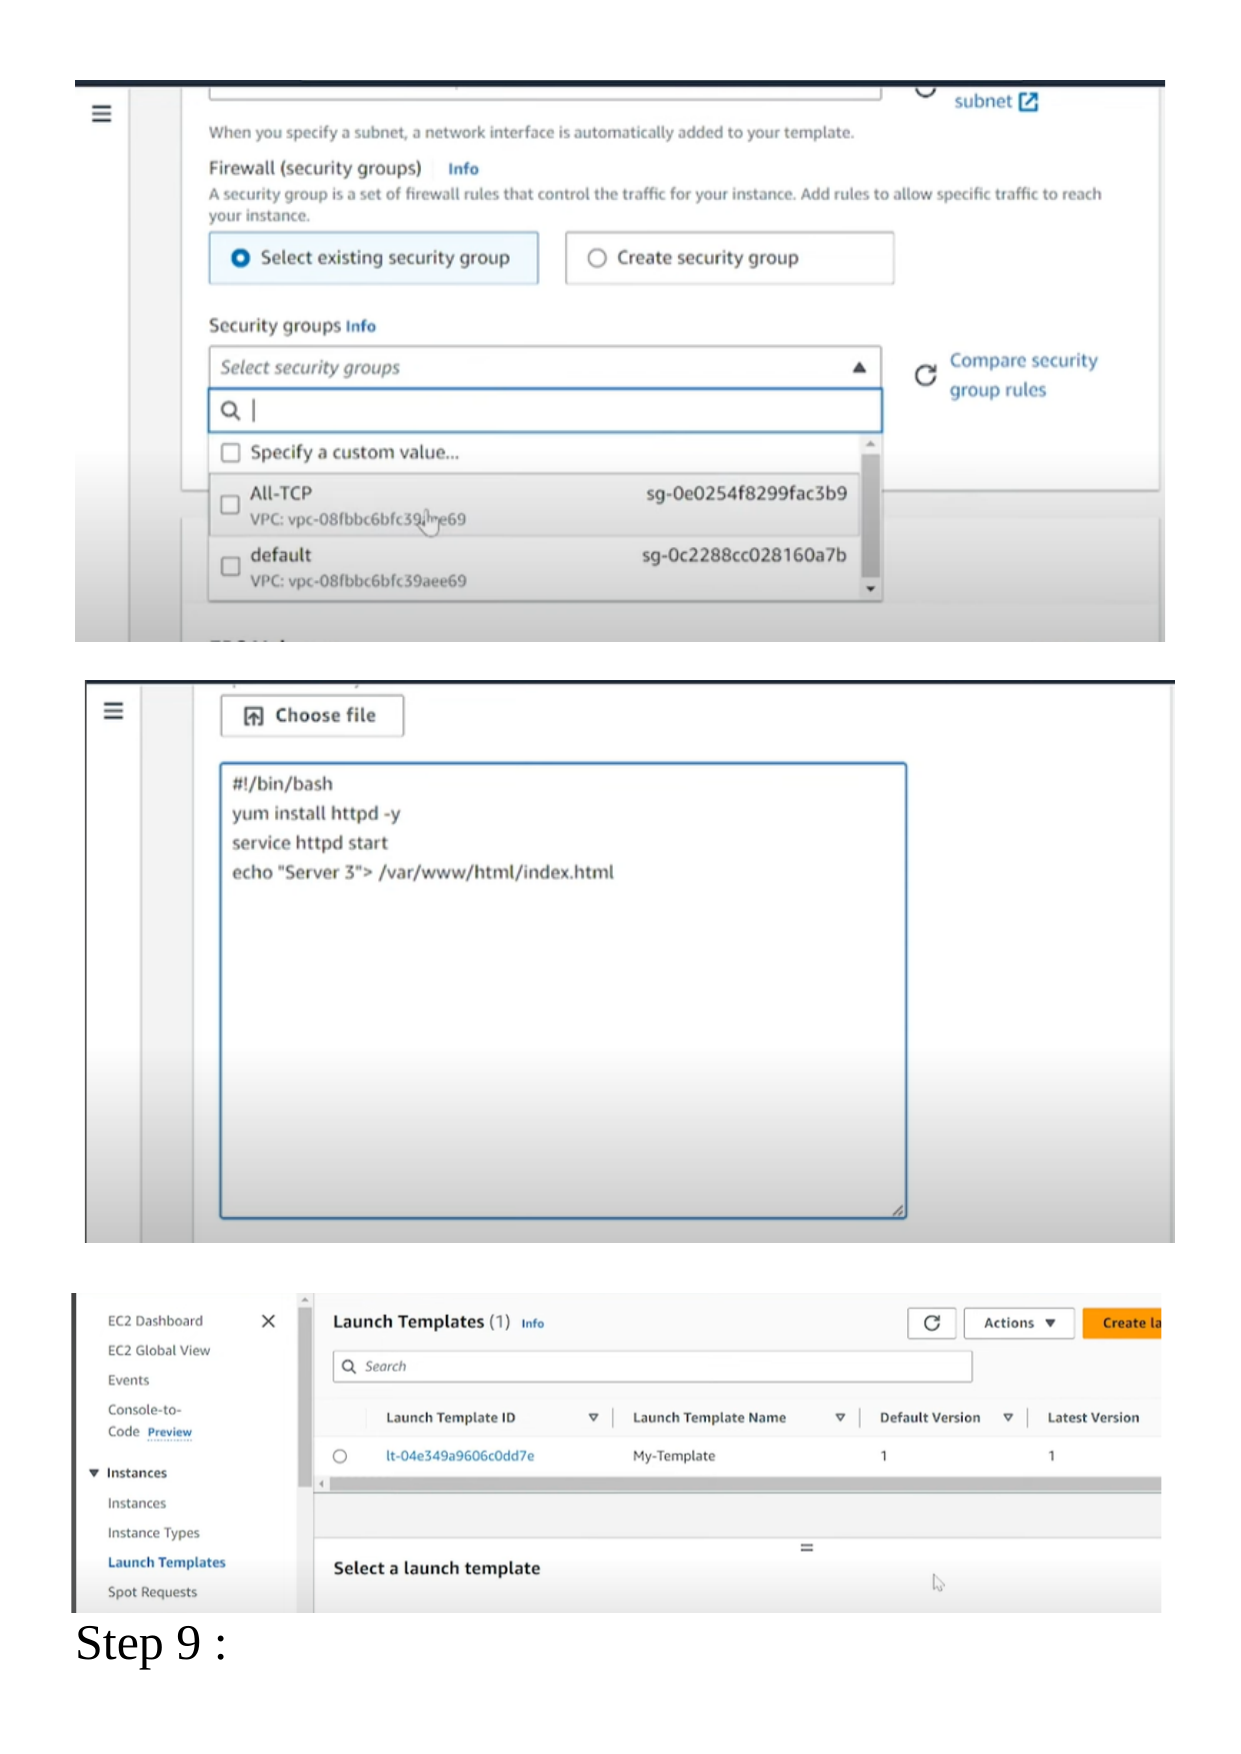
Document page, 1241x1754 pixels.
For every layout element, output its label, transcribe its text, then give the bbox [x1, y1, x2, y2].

text Step 9 : [75, 690, 1165, 1670]
